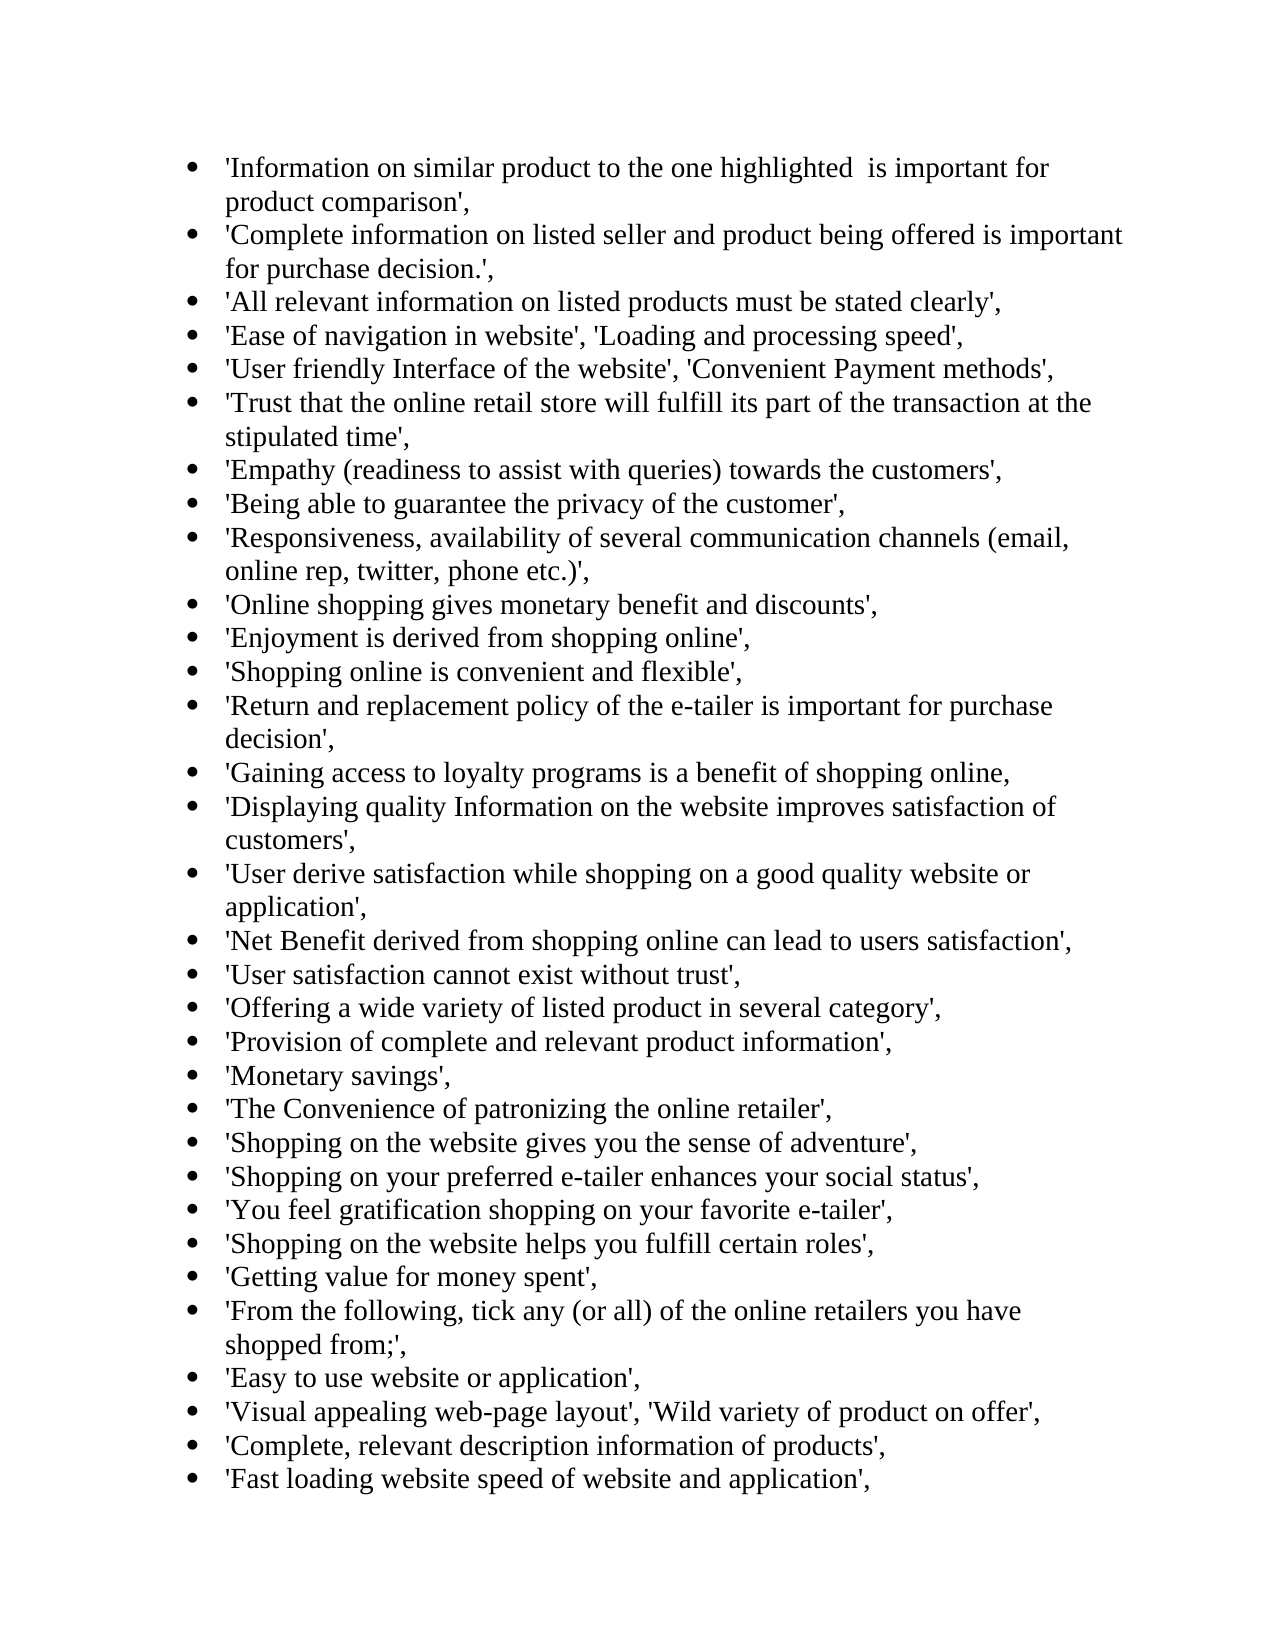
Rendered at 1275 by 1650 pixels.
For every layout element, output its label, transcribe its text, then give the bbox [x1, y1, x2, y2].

list 'From the following, tick any (or all) of the online retailers you have shopped from;', [187, 1293, 1125, 1360]
list 'Enjoyment is derived from shopping online', [187, 621, 1125, 654]
list 'User friendly Interface of the website', 'Convenient Payment methods', [187, 352, 1125, 385]
list 'User derive satisfaction while shopping on a good quality website or application', [187, 856, 1125, 923]
list 'Displaying quality Information on the website improves satisfaction of customers', [187, 789, 1125, 856]
list 'All relevant information on listed products must be stated clearly', [187, 284, 1125, 318]
list 'Information on similar product to the one highlighted is important for product comparison', [187, 150, 1125, 217]
list 'Provision of complete and relevant product information', [187, 1024, 1125, 1058]
list 'Shopping online is convenient and flexible', [187, 654, 1125, 688]
list 'Online shopping gives monetary benefit and discounts', [187, 587, 1125, 621]
list 'Shopping on your preferred e-tailer enhances your social status', [187, 1159, 1125, 1192]
list 'Responsiveness, availability of several communication channels (email, online rep, twitter, phone etc.)', [187, 520, 1125, 587]
list 'You feel gratification shopping on your favorite e-tailer', [187, 1192, 1125, 1226]
list 'Net Benefit derived from shopping online can lead to users satisfaction', [187, 923, 1125, 957]
list 'Ease of navigation in website', 'Loading and processing speed', [187, 318, 1125, 352]
list 'Getting value for money spent', [187, 1259, 1125, 1293]
list 'Shopping on the website helps you fulfill certain roles', [187, 1226, 1125, 1259]
list 'Gaining access to loyalty programs is a benefit of shopping online, [187, 755, 1125, 789]
list 'Monetary savings', [187, 1058, 1125, 1091]
list 'Complete, relevant description information of products', [187, 1428, 1125, 1461]
list 'The Convenience of patronizing the online retailer', [187, 1091, 1125, 1125]
list 'Being able to guarantee the privacy of the customer', [187, 486, 1125, 520]
list 'Empathy (readiness to assist with queries) towards the customers', [187, 452, 1125, 486]
list 'Shopping on the website gives you the sense of adventure', [187, 1125, 1125, 1159]
list 'Return and replacement policy of the e-tailer is important for purchase decision', [187, 688, 1125, 755]
list 'Offering a wide variety of listed product in several category', [187, 990, 1125, 1024]
list 'Trust that the online retail store will fulfill its part of the transaction at the stipulated time', [187, 385, 1125, 452]
list 'User satisfaction cannot exist without trust', [187, 957, 1125, 990]
list 'Visual appealing web-page layout', 'Wild variety of product on offer', [187, 1394, 1125, 1428]
list 'Fast loading website speed of website and application', [187, 1461, 1125, 1495]
list 'Complete information on listed seller and product being offered is important for purchase decision.', [187, 217, 1125, 284]
list 'Easy to use website or application', [187, 1360, 1125, 1394]
